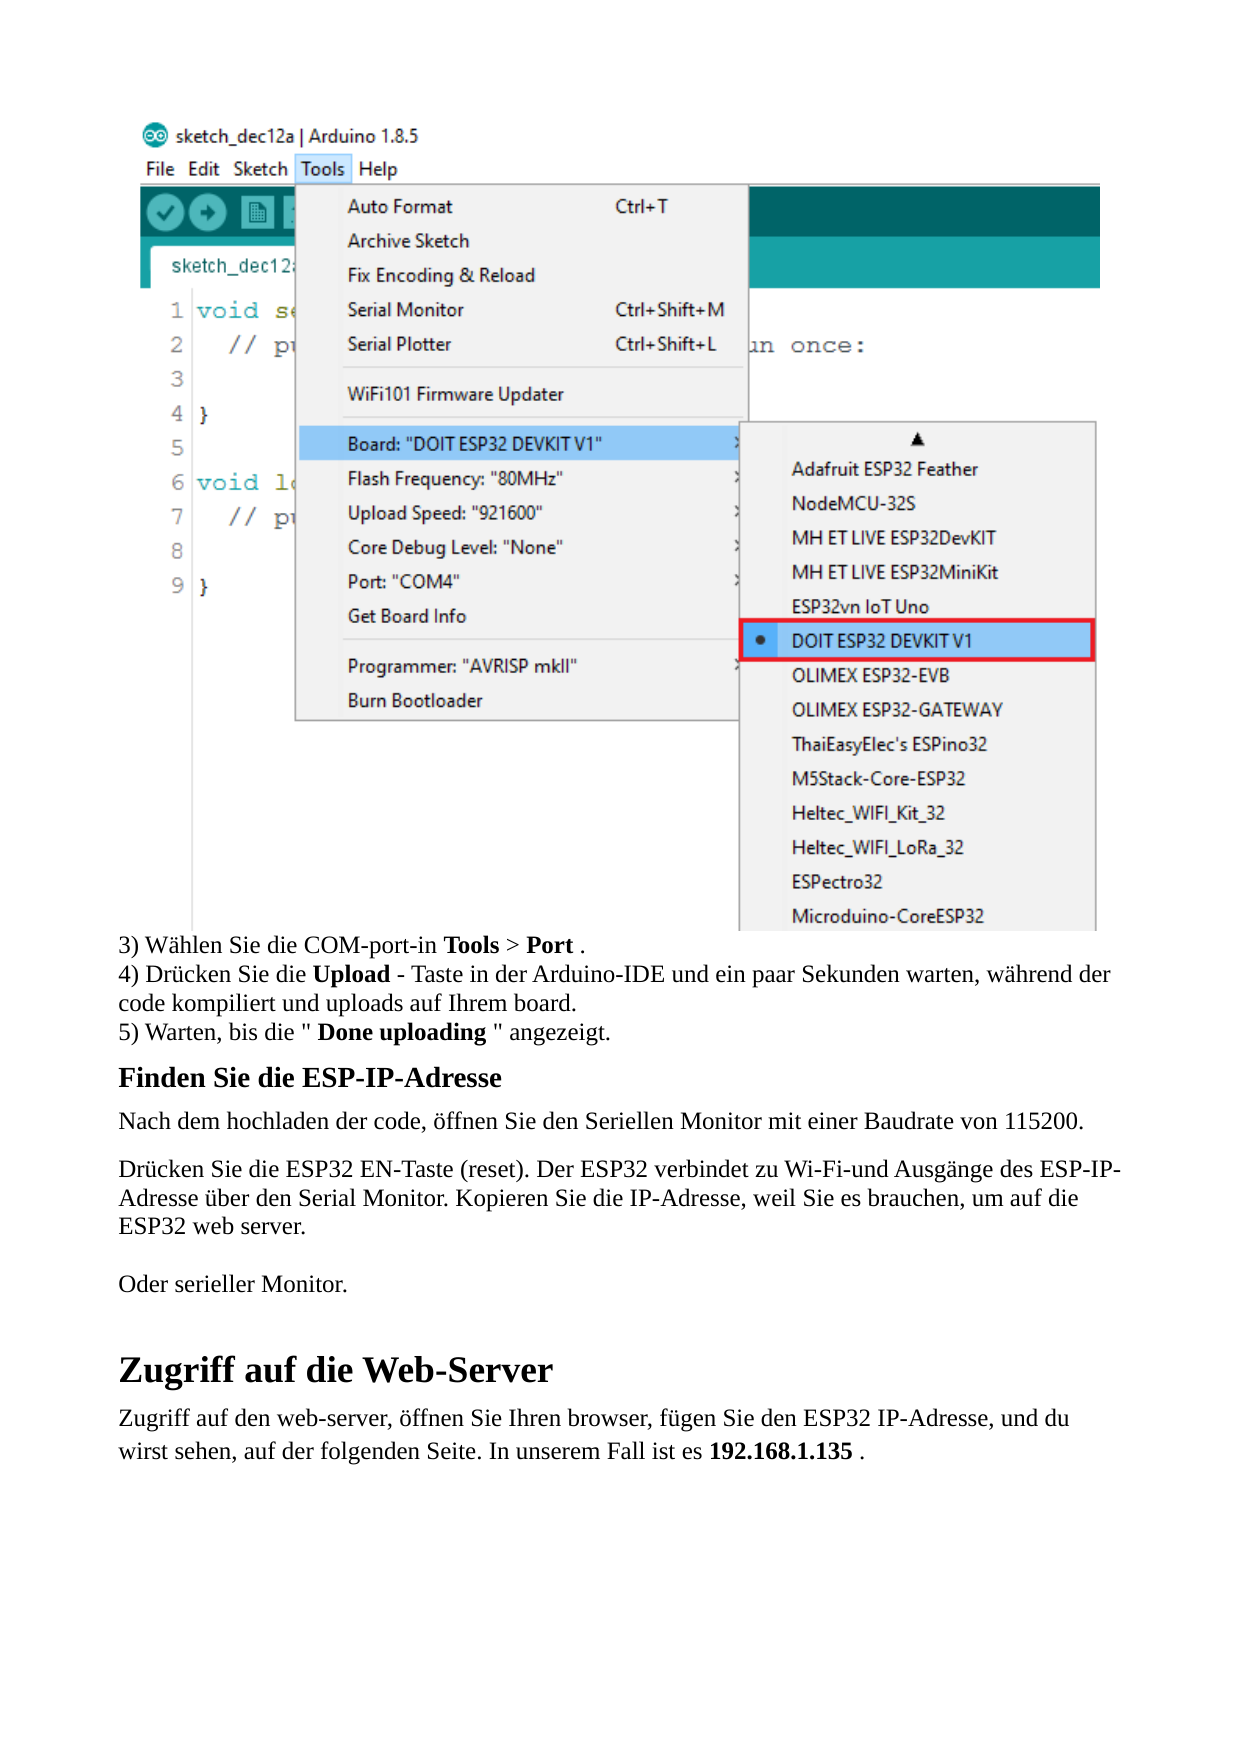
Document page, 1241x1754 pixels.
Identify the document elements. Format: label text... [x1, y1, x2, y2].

picture [140, 118, 1100, 931]
text Oder serieller Monitor. [118, 1269, 1122, 1298]
subtitle Finden Sie die ESP-IP-Adresse [118, 1060, 1122, 1094]
text 5) Warten, bis die " Done uploading " angezeigt. [118, 1017, 1122, 1046]
text Zugriff auf den web-server, öffnen Sie Ihren browser, fügen Sie den ESP32 IP-Adresse, und du wirst sehen, auf der folgenden Seite. In unserem Fall ist es 192.168.1.135 . [118, 1403, 1122, 1464]
text 3) Wählen Sie die COM-port-in Tools > Port . [118, 118, 1122, 959]
text Drücken Sie die ESP32 EN-Taste (reset). Der ESP32 verbindet zu Wi-Fi-und Ausgänge des ESP-IP-Adresse über den Serial Monitor. Kopieren Sie die IP-Adresse, weil Sie es brauchen, um auf die ESP32 web server. [118, 1154, 1122, 1240]
text 4) Drücken Sie die Upload - Taste in der Arduino-IDE und ein paar Sekunden warten, während der code kompiliert und uploads auf Ihrem board. [118, 959, 1122, 1017]
subtitle Zugriff auf die Web-Server [118, 1347, 1122, 1390]
text Nach dem hochladen der code, öffnen Sie den Seriellen Monitor mit einer Baudrate von 115200. [118, 1106, 1122, 1135]
